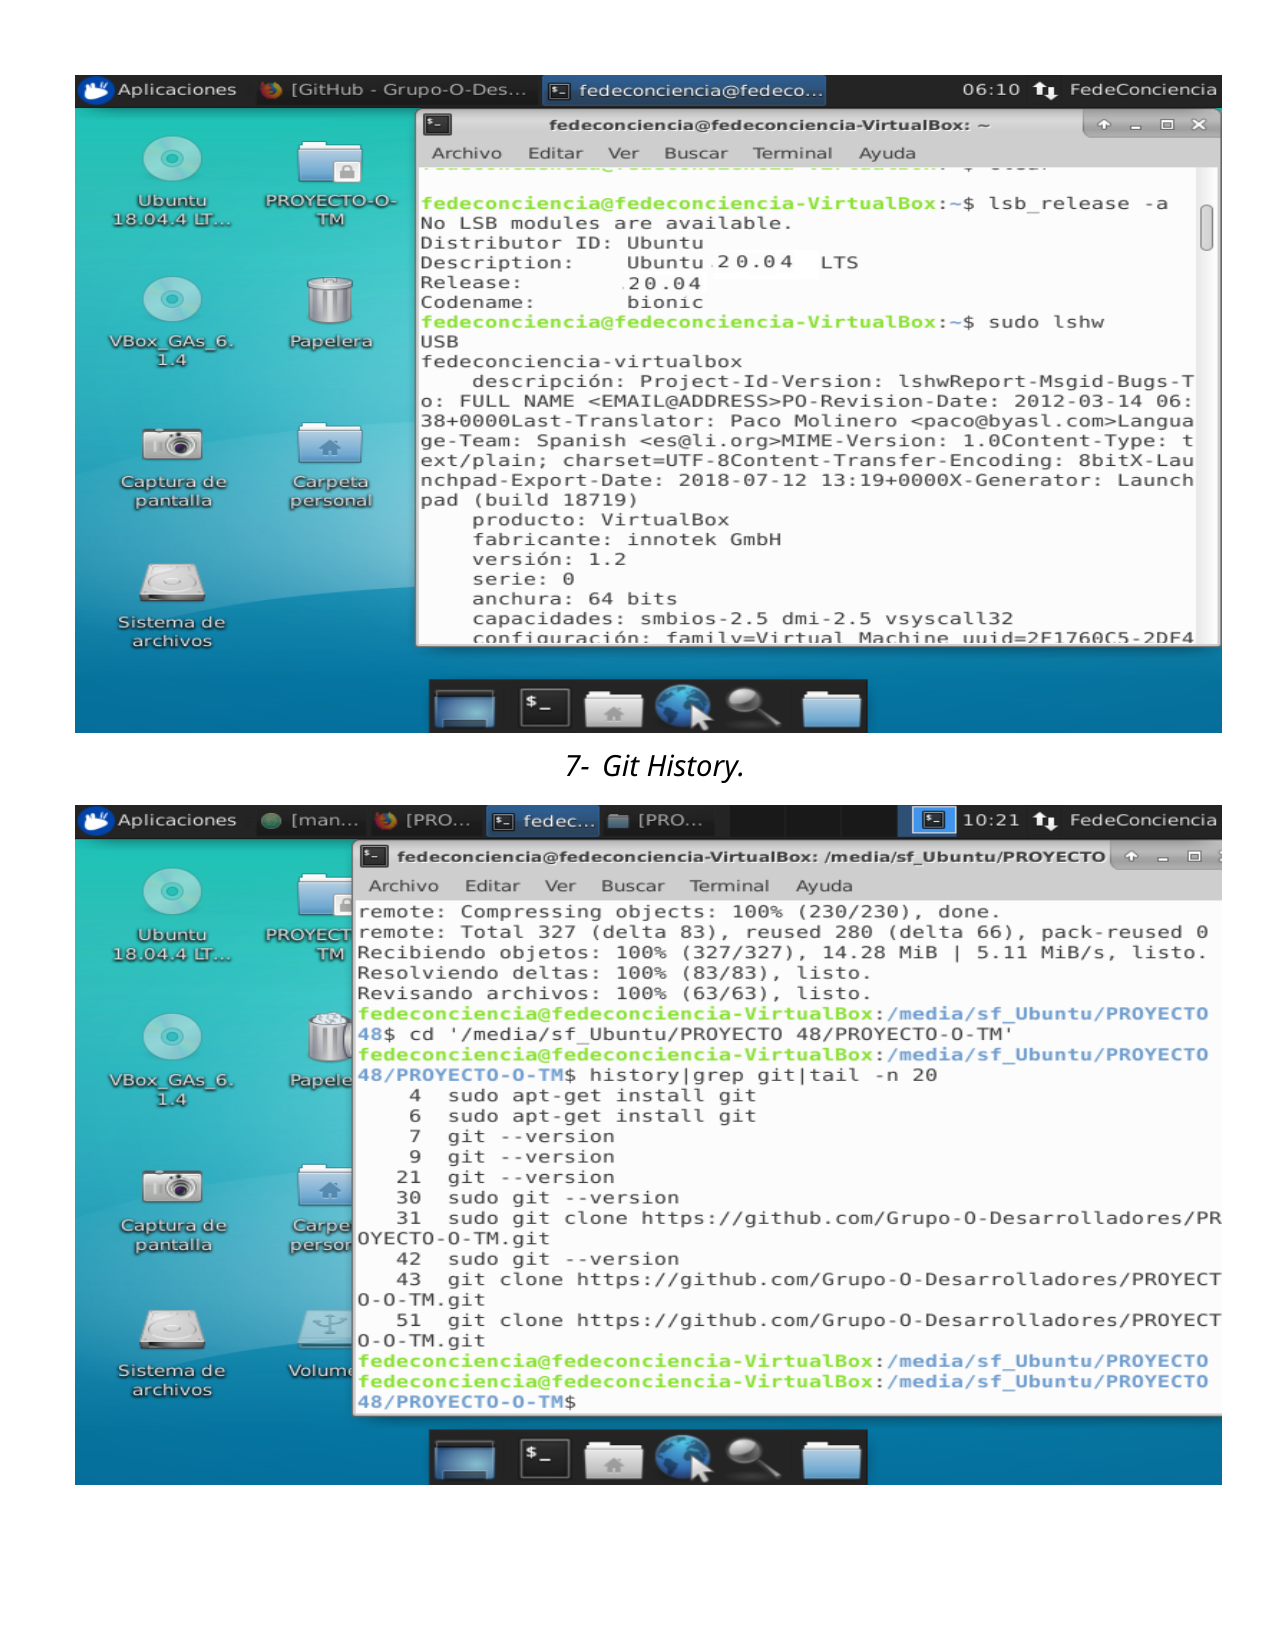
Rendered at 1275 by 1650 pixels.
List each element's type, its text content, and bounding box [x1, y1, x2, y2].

list Git History. [112, 746, 1200, 785]
